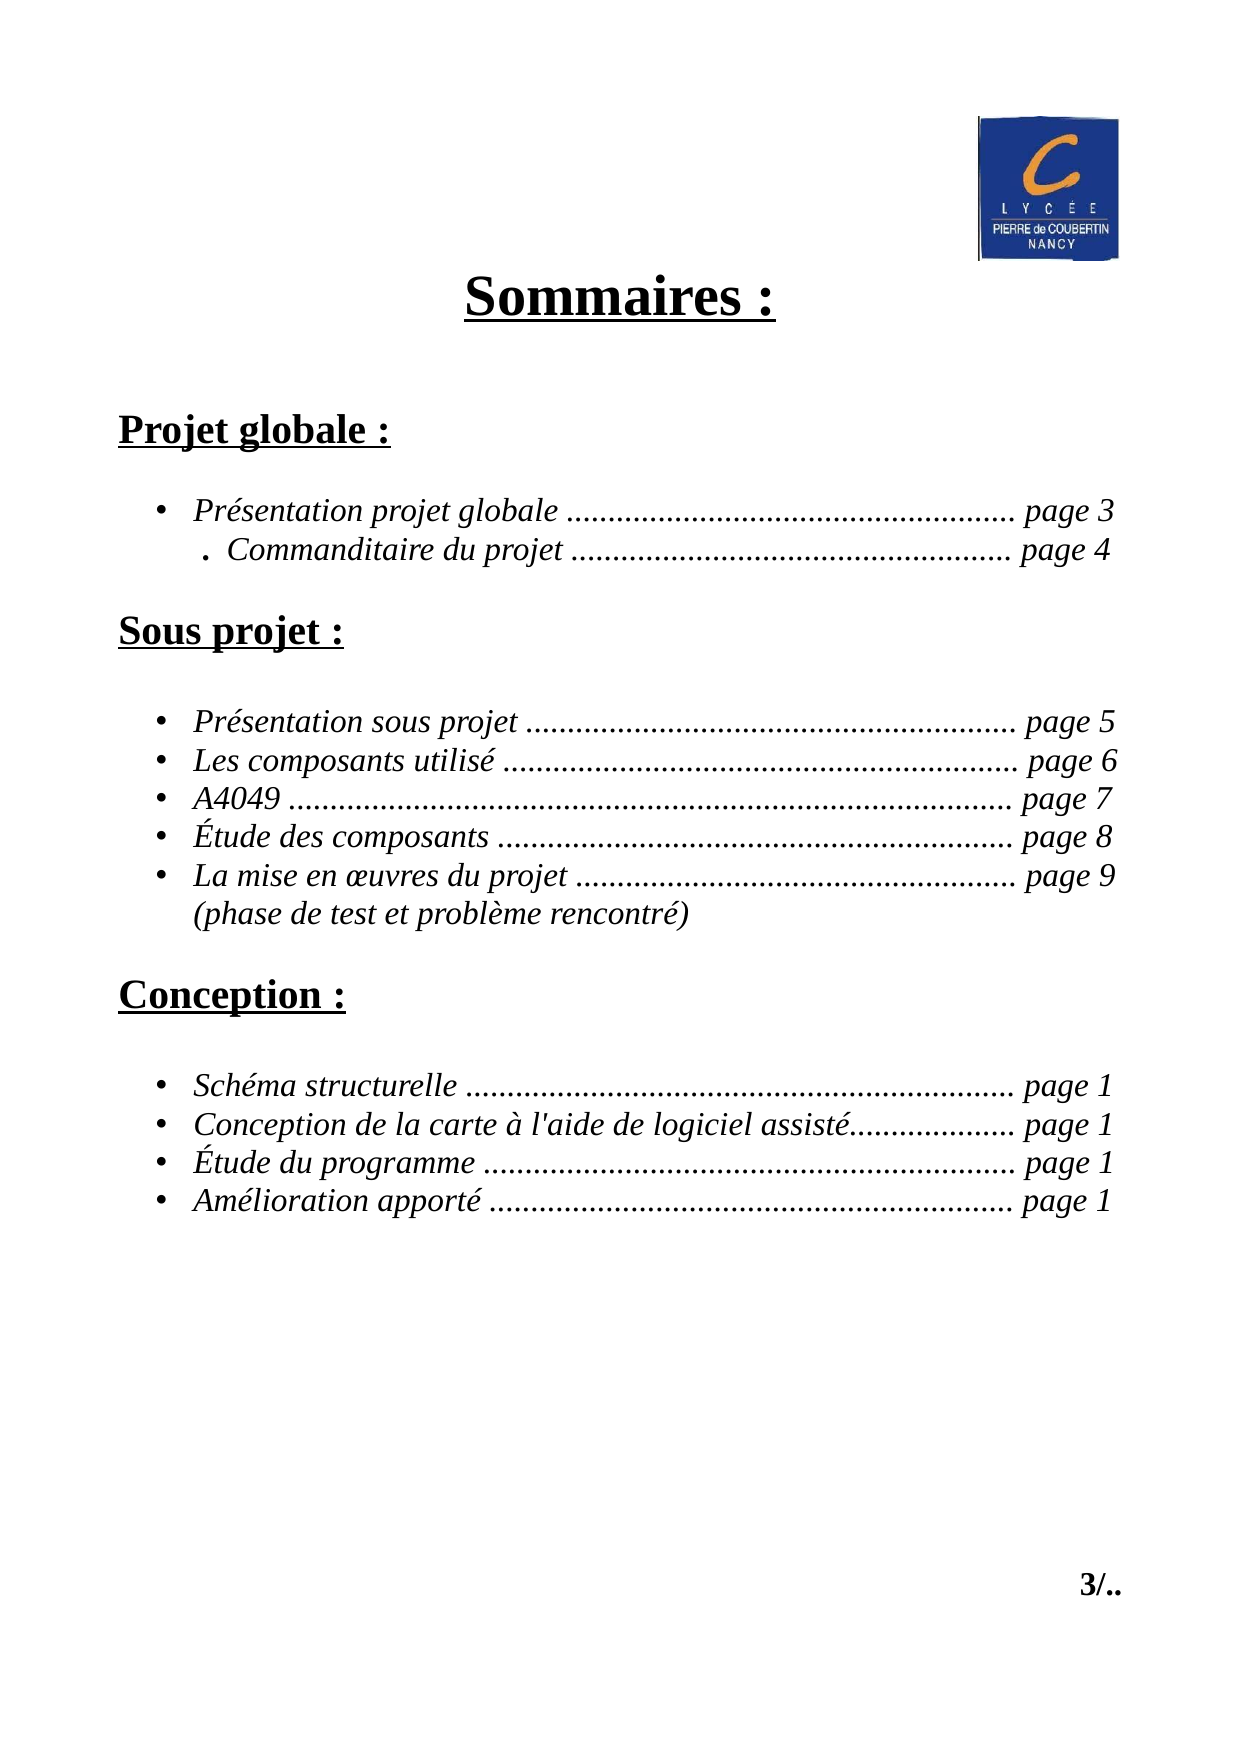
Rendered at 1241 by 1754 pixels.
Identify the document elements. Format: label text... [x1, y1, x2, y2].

list . Commanditaire du projet ..................................................... page 4 [156, 529, 1122, 567]
list Amélioration apporté ............................................................... page 1 [156, 1181, 1122, 1219]
list Présentation sous projet ........................................................... page 5 [156, 702, 1122, 740]
text Conception : [118, 970, 1122, 1018]
list La mise en œuvres du projet ..................................................... page 9 [156, 855, 1122, 893]
list Schéma structurelle .................................................................. page 1 [156, 1066, 1122, 1104]
text Sous projet : [118, 606, 1122, 654]
text Sommaires : [118, 118, 1122, 328]
picture [975, 116, 1120, 261]
list Conception de la carte à l'aide de logiciel assisté.................... page 1 [156, 1104, 1122, 1142]
list (phase de test et problème rencontré) [156, 893, 1122, 932]
list Présentation projet globale ...................................................... page 3 [156, 491, 1122, 529]
text 3/.. [118, 1564, 1122, 1602]
list A4049 ....................................................................................... page 7 [156, 778, 1122, 817]
list Étude des composants .............................................................. page 8 [156, 817, 1122, 855]
list Les composants utilisé .............................................................. page 6 [156, 740, 1122, 778]
list Étude du programme ................................................................ page 1 [156, 1142, 1122, 1181]
text Projet globale : [118, 404, 1122, 452]
